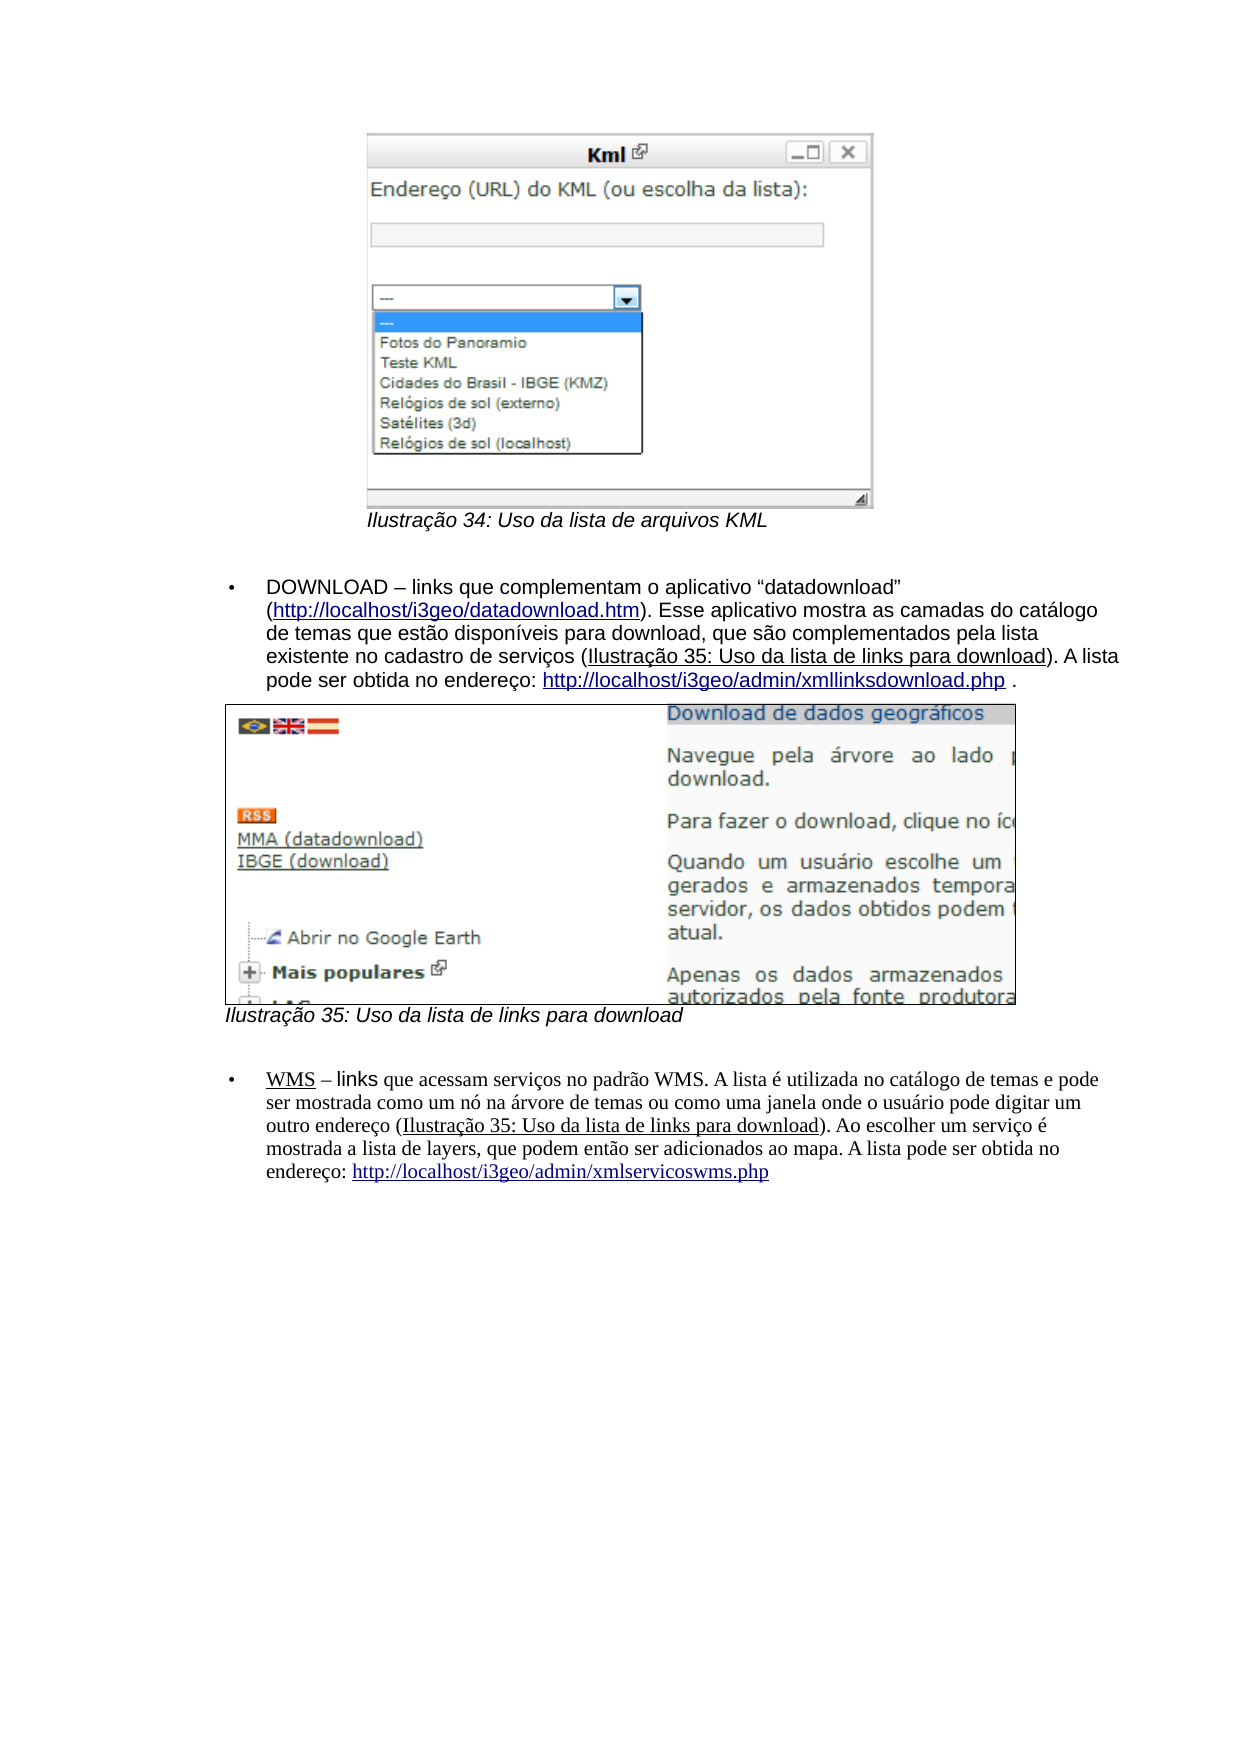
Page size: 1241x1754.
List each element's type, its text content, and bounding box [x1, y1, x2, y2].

text Ilustração 35: Uso da lista de links para download [225, 1005, 1015, 1027]
picture [366, 133, 874, 509]
text Ilustração 34: Uso da lista de arquivos KML [367, 509, 873, 532]
list DOWNLOAD – links que complementam o aplicativo “datadownload” (http://localhost/i3geo/datadownload.htm). Esse aplicativo mostra as camadas do catálogo de temas que estão disponíveis para download, que são complementados pela lista existente no cadastro de serviços (Ilustração 35: Uso da lista de links para download). A lista pode ser obtida no endereço: http://localhost/i3geo/admin/xmllinksdownload.php . [228, 575, 1122, 691]
list WMS – links que acessam serviços no padrão WMS. A lista é utilizada no catálogo de temas e pode ser mostrada como um nó na árvore de temas ou como uma janela onde o usuário pode digitar um outro endereço (Ilustração 35: Uso da lista de links para download). Ao escolher um serviço é mostrada a lista de layers, que podem então ser adicionados ao mapa. A lista pode ser obtida no endereço: http://localhost/i3geo/admin/xmlservicoswms.php [228, 1067, 1122, 1183]
picture [226, 705, 1015, 1004]
